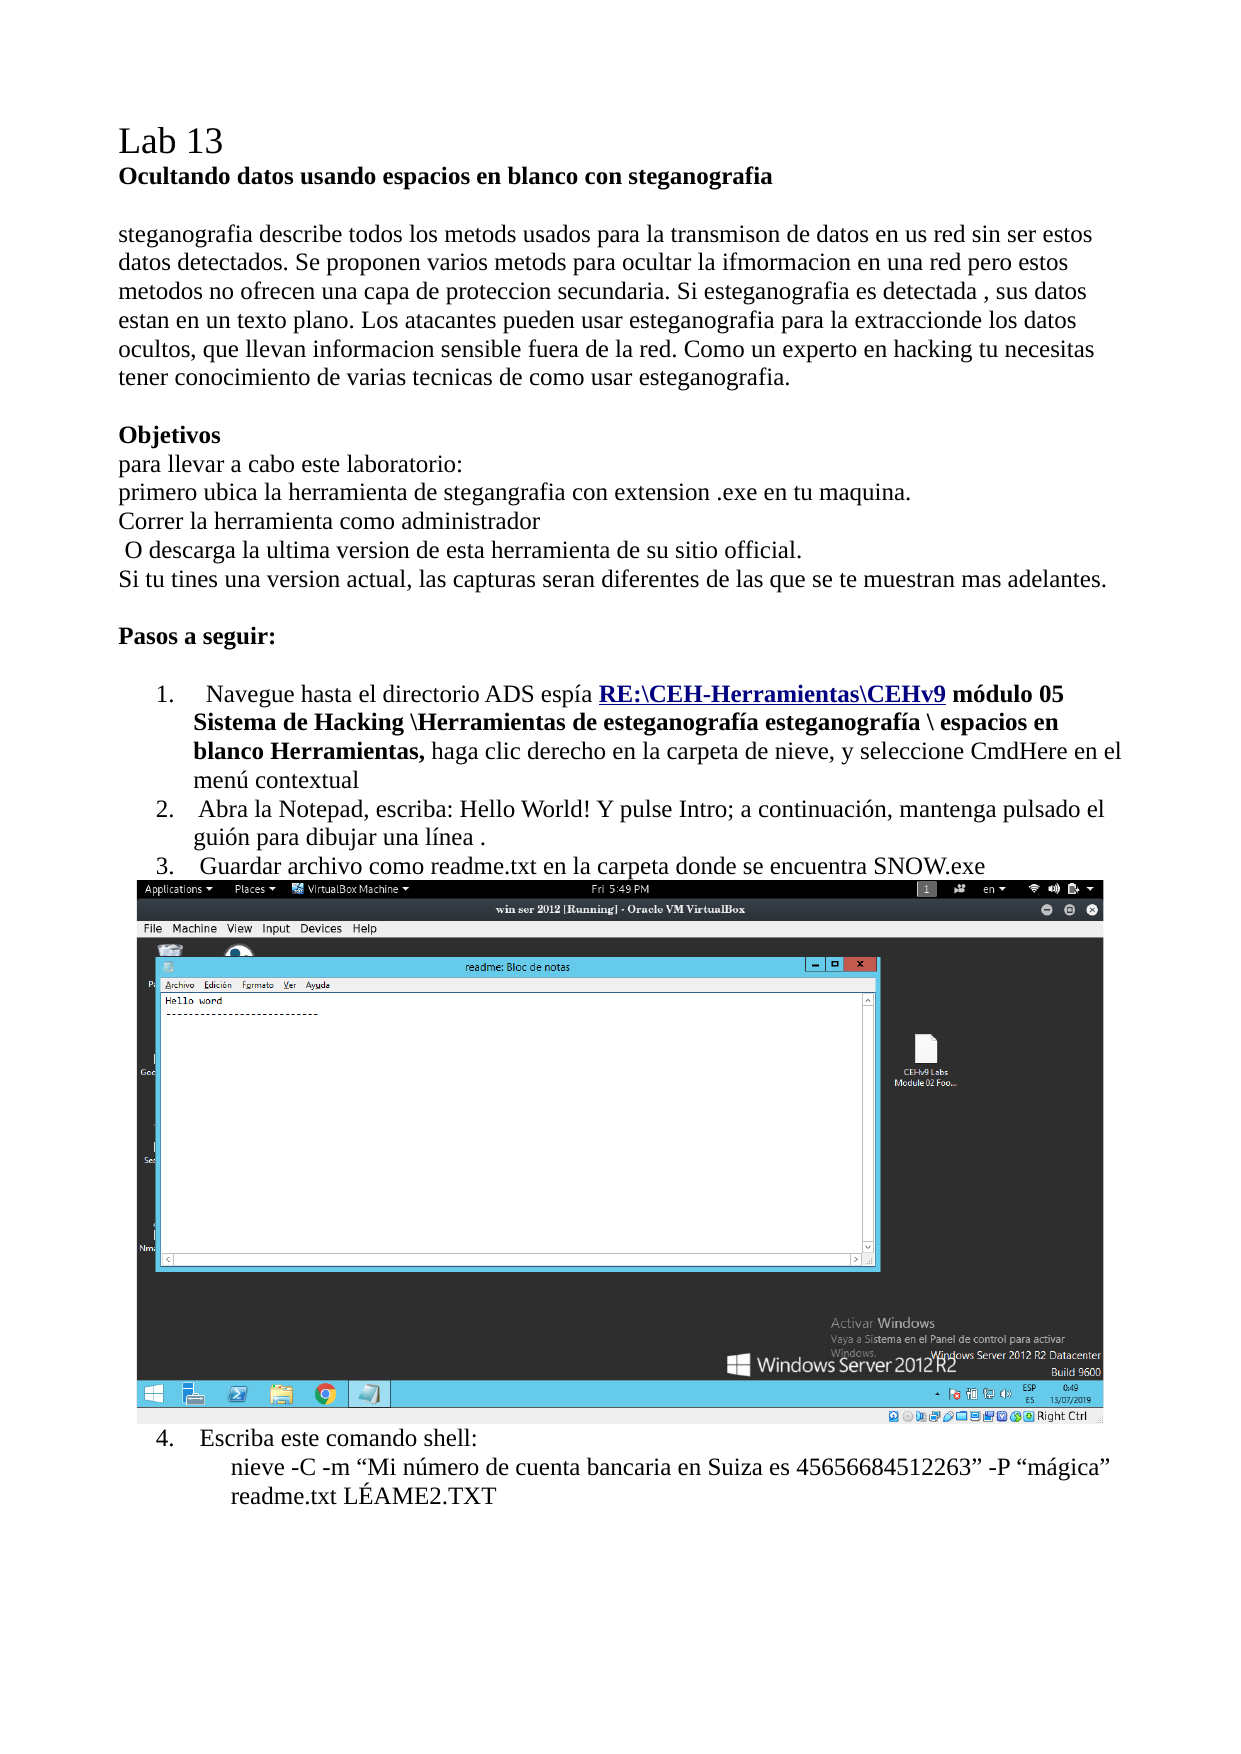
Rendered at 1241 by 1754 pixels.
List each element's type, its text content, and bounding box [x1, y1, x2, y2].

list Navegue hasta el directorio ADS espía RE:\CEH-Herramientas\CEHv9 módulo 05 Sistema de Hacking \Herramientas de esteganografía esteganografía \ espacios en blanco Herramientas, haga clic derecho en la carpeta de nieve, y seleccione CmdHere en el menú contextual [156, 679, 1122, 794]
list Abra la Notepad, escriba: Hello World! Y pulse Intro; a continuación, mantenga pulsado el guión para dibujar una línea . [156, 794, 1122, 851]
text Ocultando datos usando espacios en blanco con steganografia [118, 161, 1122, 190]
list Escriba este comando shell: [156, 1169, 1122, 1452]
picture [136, 880, 1104, 1424]
text Si tu tines una version actual, las capturas seran diferentes de las que se te muestran mas adelantes. [118, 564, 1122, 592]
text steganografia describe todos los metods usados para la transmison de datos en us red sin ser estos datos detectados. Se proponen varios metods para ocultar la ifmormacion en una red pero estos metodos no ofrecen una capa de proteccion secundaria. Si esteganografia es detectada , sus datos estan en un texto plano. Los atacantes pueden usar esteganografia para la extraccionde los datos ocultos, que llevan informacion sensible fuera de la red. Como un experto en hacking tu necesitas tener conocimiento de varias tecnicas de como usar esteganografia. [118, 219, 1122, 391]
list Guardar archivo como readme.txt en la carpeta donde se encuentra SNOW.exe [156, 851, 1122, 880]
text Pasos a seguir: [118, 621, 1122, 650]
list nieve -C -m “Mi número de cuenta bancaria en Suiza es 45656684512263” -P “mágica” readme.txt LÉAME2.TXT [193, 1452, 1122, 1509]
text Correr la herramienta como administrador [118, 506, 1122, 535]
text Objetivos [118, 420, 1122, 449]
text Lab 13 [118, 118, 1122, 161]
text O descarga la ultima version de esta herramienta de su sitio official. [118, 535, 1122, 564]
text primero ubica la herramienta de stegangrafia con extension .exe en tu maquina. [118, 477, 1122, 506]
text para llevar a cabo este laboratorio: [118, 449, 1122, 477]
